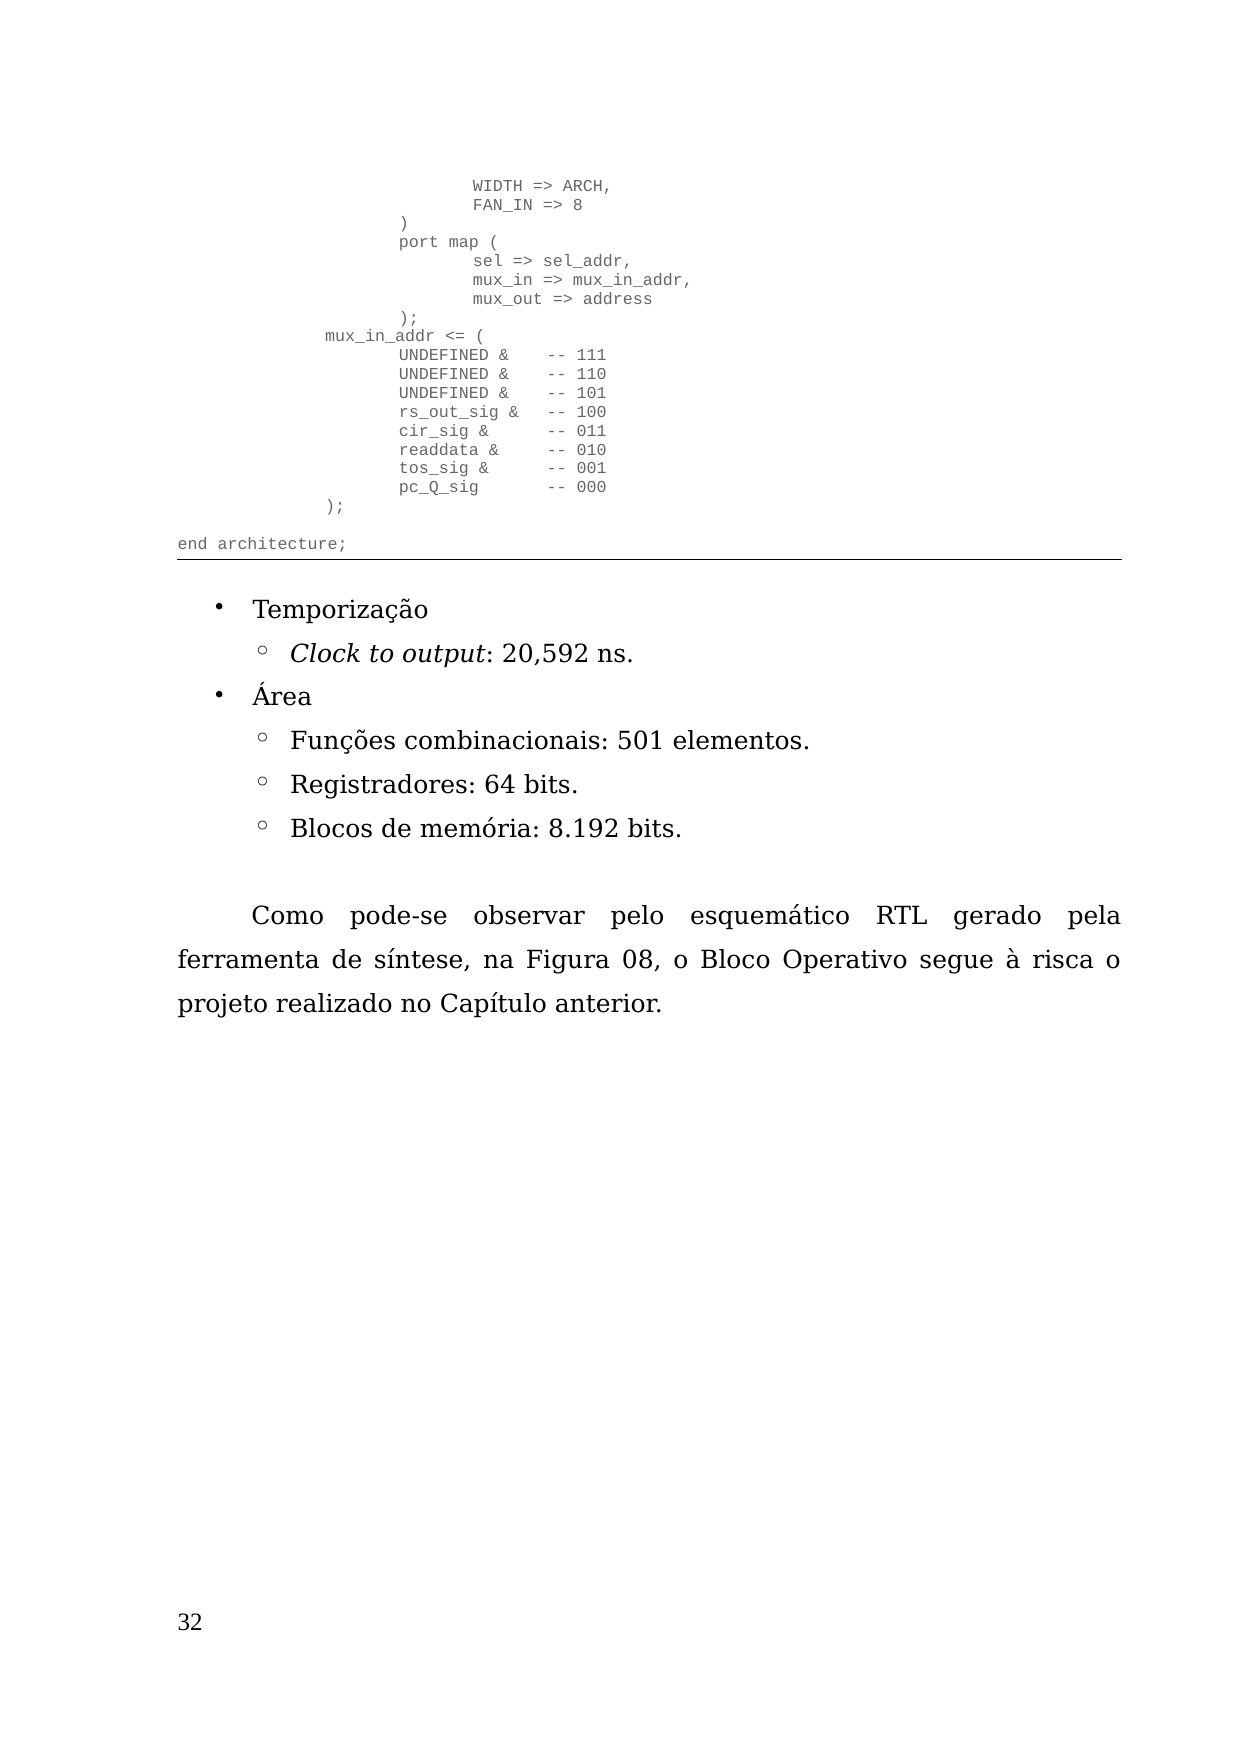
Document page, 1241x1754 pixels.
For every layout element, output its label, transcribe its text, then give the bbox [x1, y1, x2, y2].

text mux_in_addr <= ( [177, 328, 1122, 347]
text UNDEFINED & -- 111 [177, 347, 1122, 366]
text mux_in => mux_in_addr, [177, 271, 1122, 290]
list Funções combinacionais: 501 elementos. [252, 726, 1122, 756]
list Temporização [215, 595, 1122, 624]
text Como pode-se observar pelo esquemático RTL gerado pela ferramenta de síntese, na Figura 08, o Bloco Operativo segue à risca o projeto realizado no Capítulo anterior. [177, 901, 1122, 1018]
text FAN_IN => 8 [177, 196, 1122, 215]
text UNDEFINED & -- 110 [177, 366, 1122, 384]
list Blocos de memória: 8.192 bits. [252, 814, 1122, 843]
text ) [177, 215, 1122, 234]
list Registradores: 64 bits. [252, 770, 1122, 799]
text cir_sig & -- 011 [177, 422, 1122, 441]
text readdata & -- 010 [177, 441, 1122, 460]
text sel => sel_addr, [177, 253, 1122, 271]
text mux_out => address [177, 290, 1122, 309]
list Clock to output: 20,592 ns. [252, 639, 1122, 668]
text tos_sig & -- 001 [177, 460, 1122, 479]
text WIDTH => ARCH, [177, 177, 1122, 196]
text ); [177, 309, 1122, 328]
list Área [215, 683, 1122, 712]
text port map ( [177, 234, 1122, 253]
text pc_Q_sig -- 000 [177, 479, 1122, 498]
text rs_out_sig & -- 100 [177, 403, 1122, 422]
text UNDEFINED & -- 101 [177, 384, 1122, 403]
text ); [177, 498, 1122, 517]
text end architecture; [177, 535, 1122, 559]
